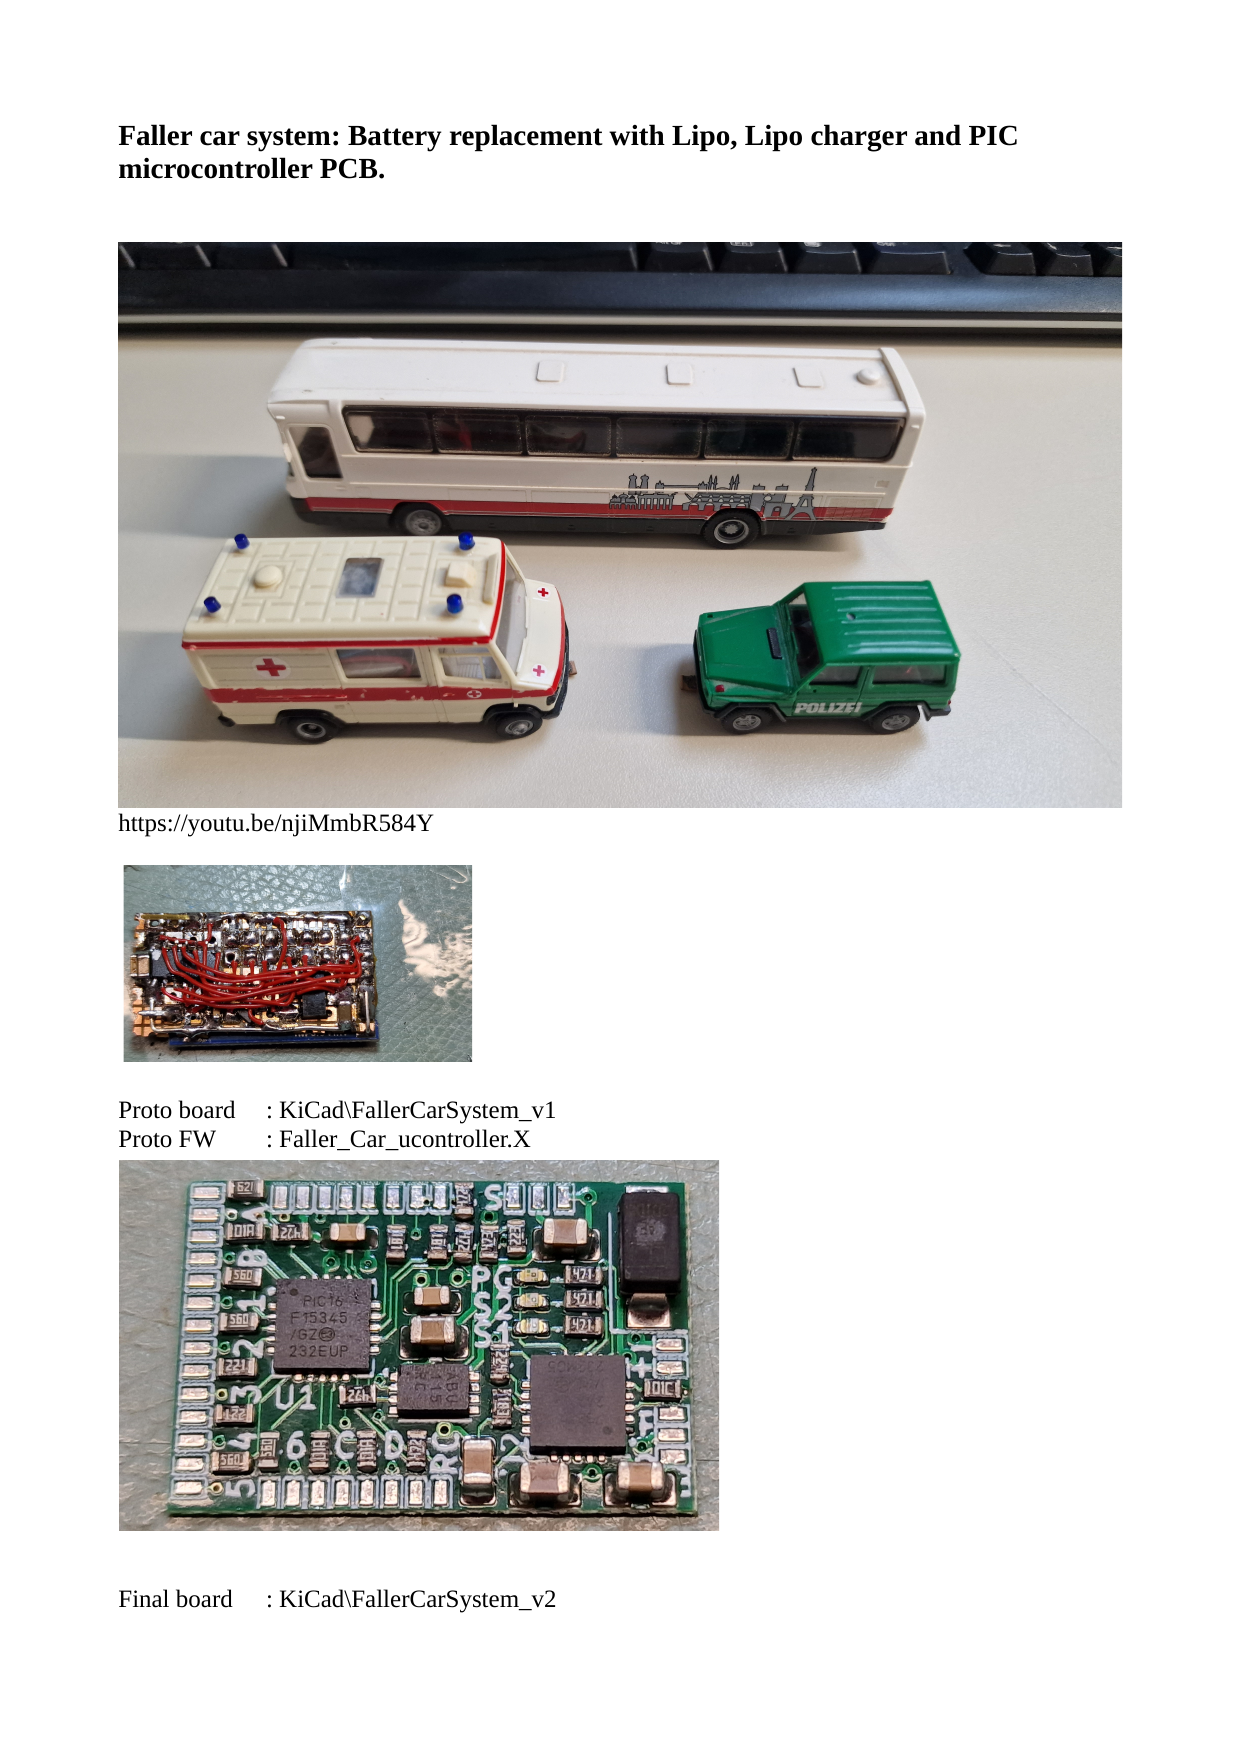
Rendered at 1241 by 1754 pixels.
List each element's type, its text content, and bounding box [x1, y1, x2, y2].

text Faller car system: Battery replacement with Lipo, Lipo charger and PIC microcontroller PCB. [118, 118, 1122, 185]
text Final board : KiCad\FallerCarSystem_v2 [118, 1182, 1122, 1613]
text [118, 214, 1122, 242]
text Proto board : KiCad\FallerCarSystem_v1 [118, 865, 1122, 1124]
picture [119, 1160, 261, 1531]
text Proto FW : Faller_Car_ucontroller.X [118, 1124, 1122, 1153]
picture [123, 865, 473, 1062]
text https://youtu.be/njiMmbR584Y [118, 808, 1122, 837]
picture [118, 242, 1123, 808]
